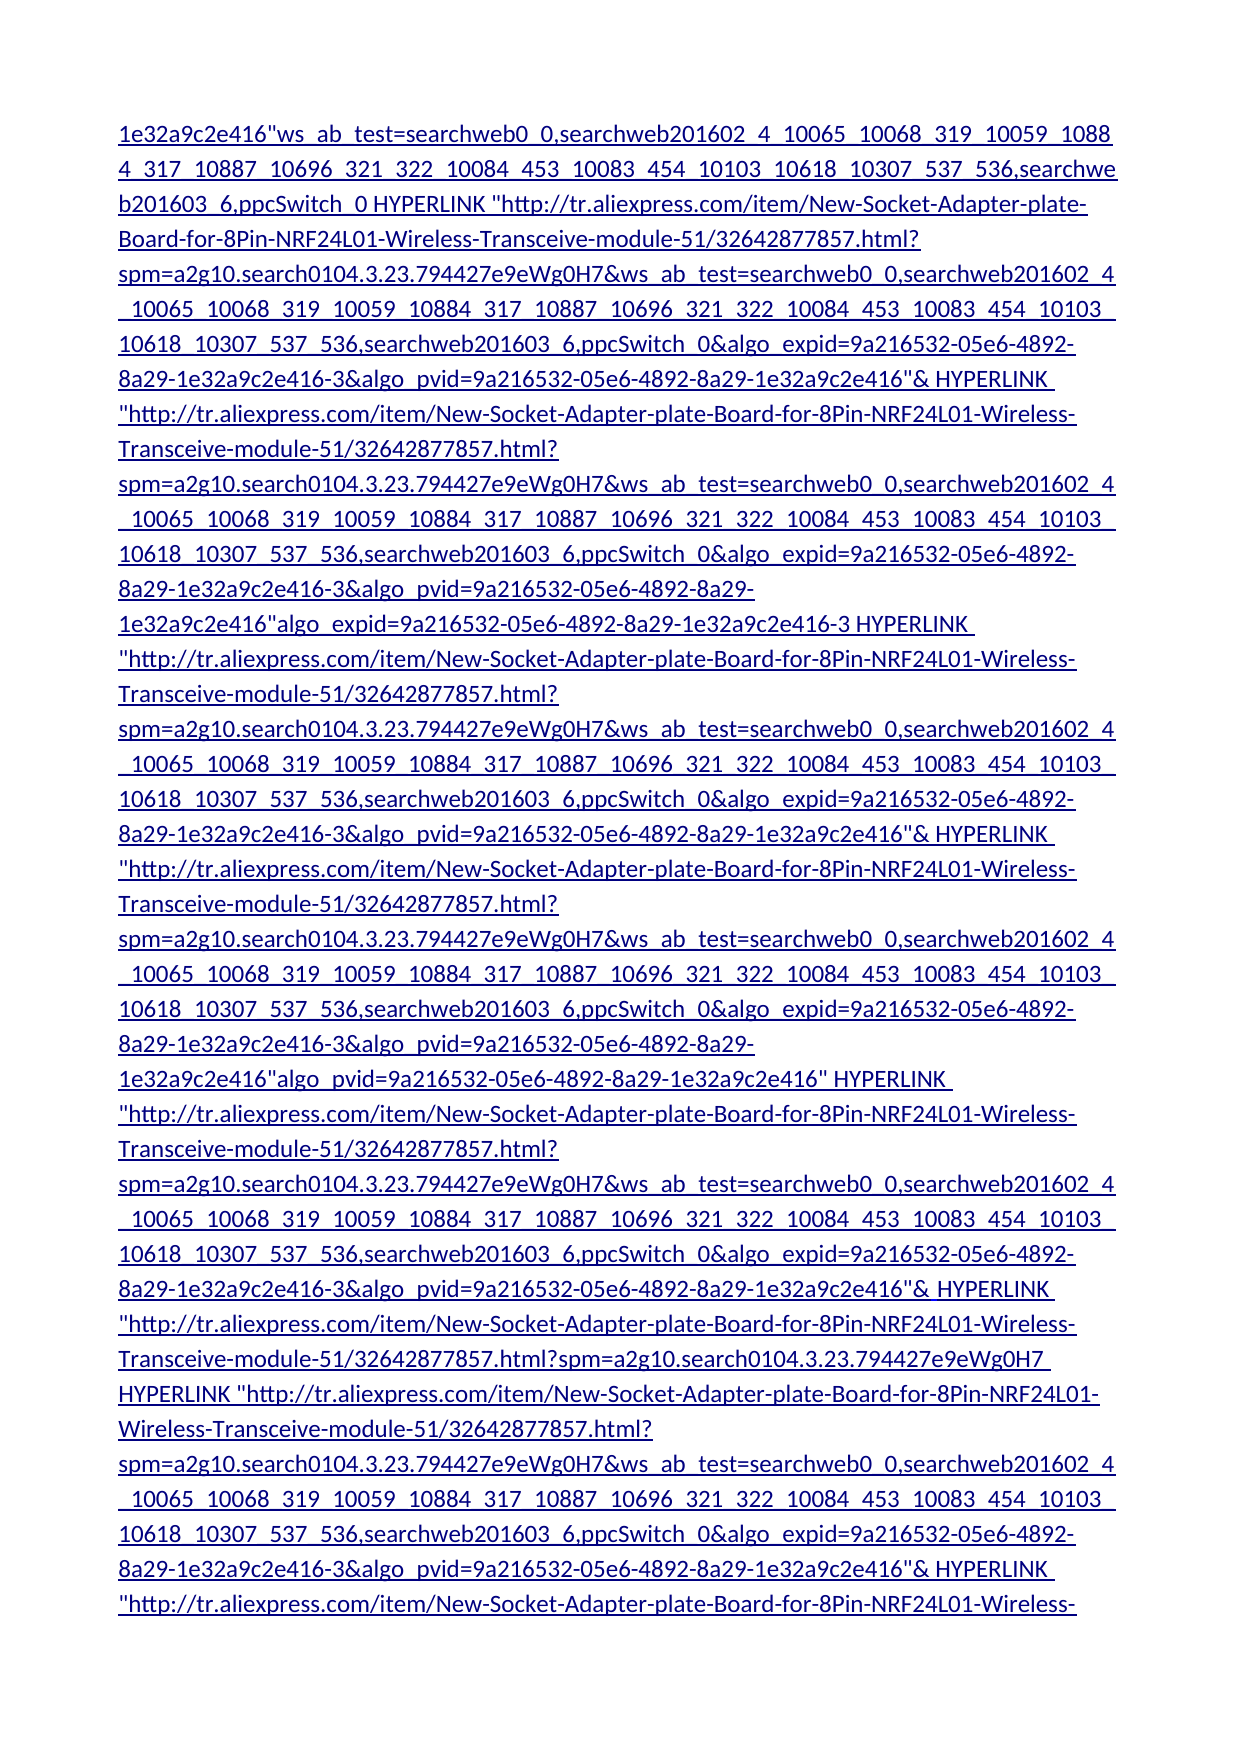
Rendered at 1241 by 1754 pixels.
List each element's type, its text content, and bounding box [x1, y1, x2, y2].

text 1e32a9c2e416"ws_ab_test=searchweb0_0,searchweb201602_4_10065_10068_319_10059_10884_317_10887_10696_321_322_10084_453_10083_454_10103_10618_10307_537_536,searchweb201603_6,ppcSwitch_0 HYPERLINK "http://tr.aliexpress.com/item/New-Socket-Adapter-plate-Board-for-8Pin-NRF24L01-Wireless-Transceive-module-51/32642877857.html?spm=a2g10.search0104.3.23.794427e9eWg0H7&ws_ab_test=searchweb0_0,searchweb201602_4_10065_10068_319_10059_10884_317_10887_10696_321_322_10084_453_10083_454_10103_10618_10307_537_536,searchweb201603_6,ppcSwitch_0&algo_expid=9a216532-05e6-4892-8a29-1e32a9c2e416-3&algo_pvid=9a216532-05e6-4892-8a29-1e32a9c2e416"& HYPERLINK "http://tr.aliexpress.com/item/New-Socket-Adapter-plate-Board-for-8Pin-NRF24L01-Wireless-Transceive-module-51/32642877857.html?spm=a2g10.search0104.3.23.794427e9eWg0H7&ws_ab_test=searchweb0_0,searchweb201602_4_10065_10068_319_10059_10884_317_10887_10696_321_322_10084_453_10083_454_10103_10618_10307_537_536,searchweb201603_6,ppcSwitch_0&algo_expid=9a216532-05e6-4892-8a29-1e32a9c2e416-3&algo_pvid=9a216532-05e6-4892-8a29-1e32a9c2e416"algo_expid=9a216532-05e6-4892-8a29-1e32a9c2e416-3 HYPERLINK "http://tr.aliexpress.com/item/New-Socket-Adapter-plate-Board-for-8Pin-NRF24L01-Wireless-Transceive-module-51/32642877857.html?spm=a2g10.search0104.3.23.794427e9eWg0H7&ws_ab_test=searchweb0_0,searchweb201602_4_10065_10068_319_10059_10884_317_10887_10696_321_322_10084_453_10083_454_10103_10618_10307_537_536,searchweb201603_6,ppcSwitch_0&algo_expid=9a216532-05e6-4892-8a29-1e32a9c2e416-3&algo_pvid=9a216532-05e6-4892-8a29-1e32a9c2e416"& HYPERLINK "http://tr.aliexpress.com/item/New-Socket-Adapter-plate-Board-for-8Pin-NRF24L01-Wireless-Transceive-module-51/32642877857.html?spm=a2g10.search0104.3.23.794427e9eWg0H7&ws_ab_test=searchweb0_0,searchweb201602_4_10065_10068_319_10059_10884_317_10887_10696_321_322_10084_453_10083_454_10103_10618_10307_537_536,searchweb201603_6,ppcSwitch_0&algo_expid=9a216532-05e6-4892-8a29-1e32a9c2e416-3&algo_pvid=9a216532-05e6-4892-8a29-1e32a9c2e416"algo_pvid=9a216532-05e6-4892-8a29-1e32a9c2e416" HYPERLINK "http://tr.aliexpress.com/item/New-Socket-Adapter-plate-Board-for-8Pin-NRF24L01-Wireless-Transceive-module-51/32642877857.html?spm=a2g10.search0104.3.23.794427e9eWg0H7&ws_ab_test=searchweb0_0,searchweb201602_4_10065_10068_319_10059_10884_317_10887_10696_321_322_10084_453_10083_454_10103_10618_10307_537_536,searchweb201603_6,ppcSwitch_0&algo_expid=9a216532-05e6-4892-8a29-1e32a9c2e416-3&algo_pvid=9a216532-05e6-4892-8a29-1e32a9c2e416"& HYPERLINK "http://tr.aliexpress.com/item/New-Socket-Adapter-plate-Board-for-8Pin-NRF24L01-Wireless-Transceive-module-51/32642877857.html?spm=a2g10.search0104.3.23.794427e9eWg0H7 HYPERLINK "http://tr.aliexpress.com/item/New-Socket-Adapter-plate-Board-for-8Pin-NRF24L01-Wireless-Transceive-module-51/32642877857.html?spm=a2g10.search0104.3.23.794427e9eWg0H7&ws_ab_test=searchweb0_0,searchweb201602_4_10065_10068_319_10059_10884_317_10887_10696_321_322_10084_453_10083_454_10103_10618_10307_537_536,searchweb201603_6,ppcSwitch_0&algo_expid=9a216532-05e6-4892-8a29-1e32a9c2e416-3&algo_pvid=9a216532-05e6-4892-8a29-1e32a9c2e416"& HYPERLINK "http://tr.aliexpress.com/item/New-Socket-Adapter-plate-Board-for-8Pin-NRF24L01-Wireless- [118, 118, 1122, 1619]
